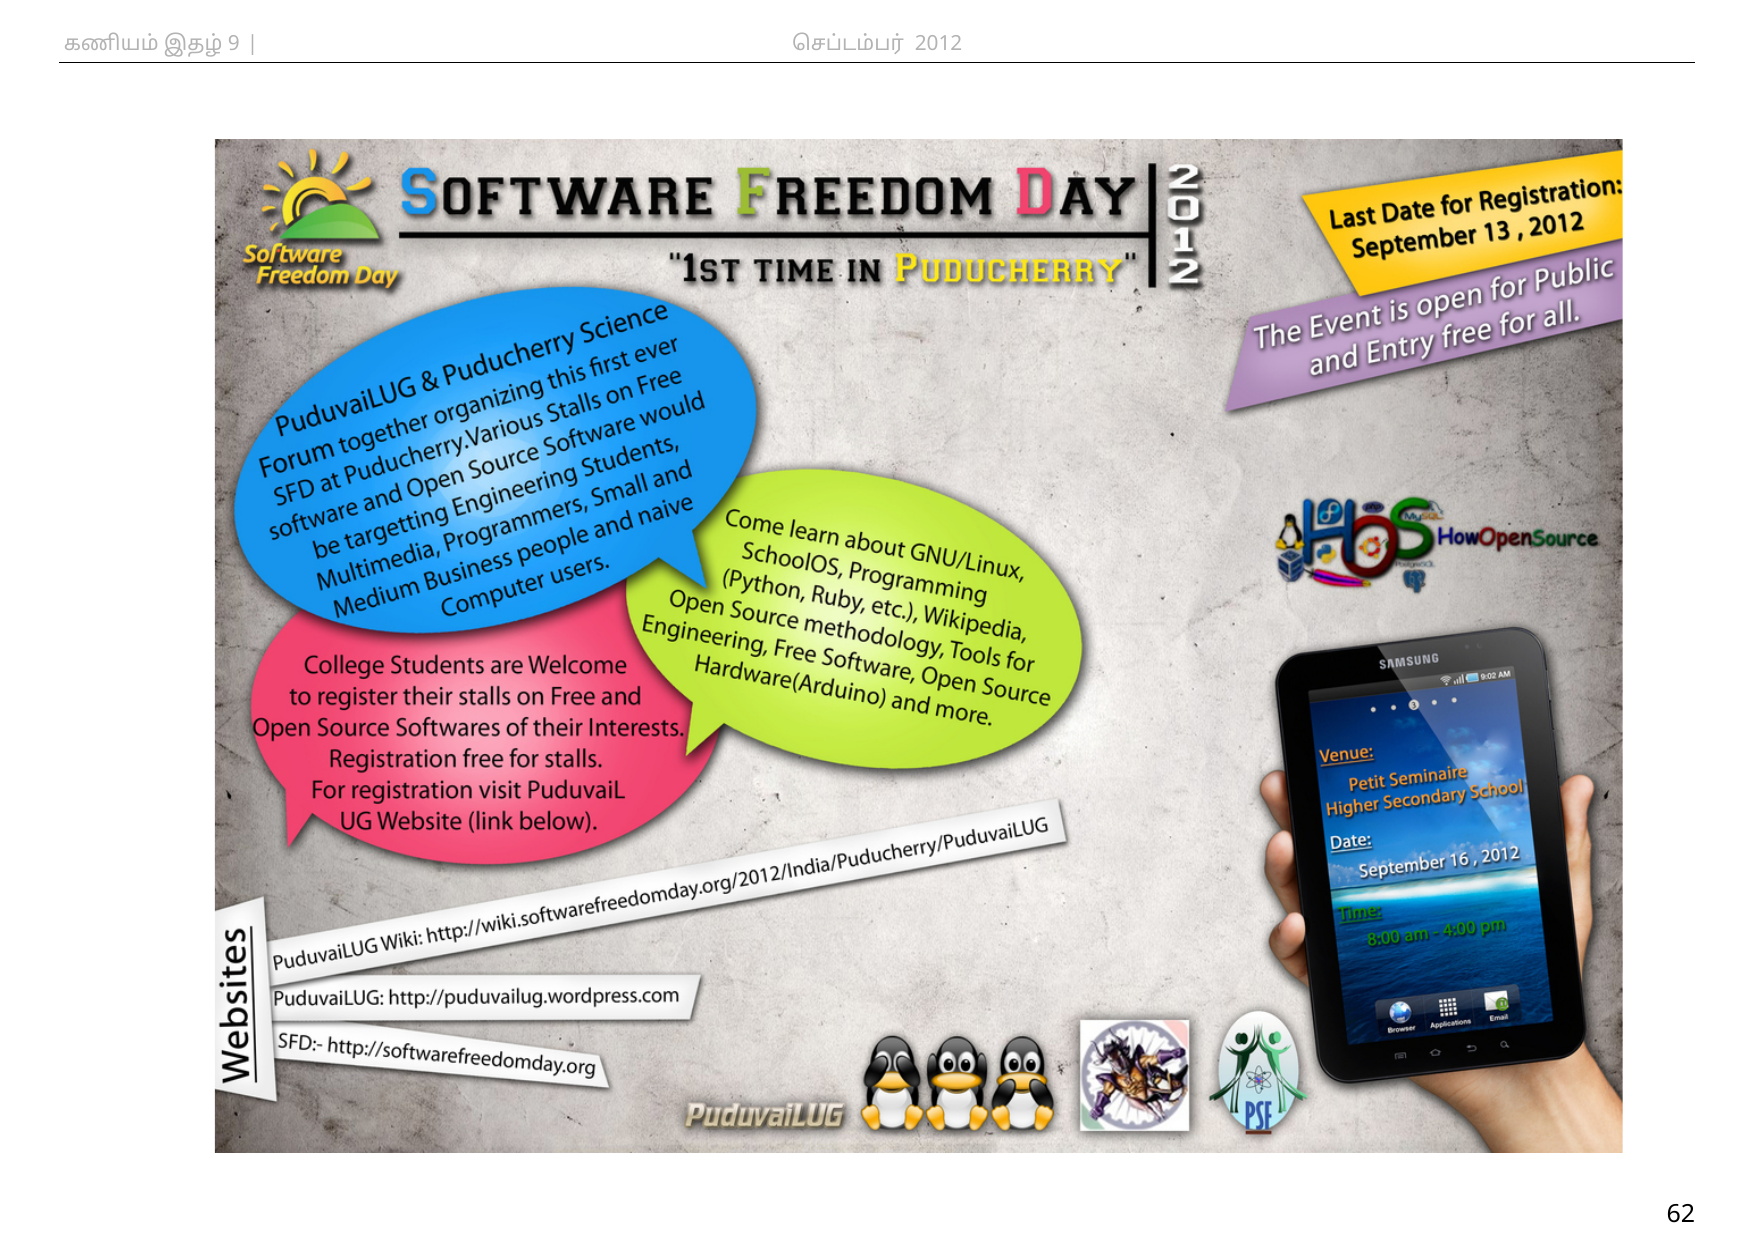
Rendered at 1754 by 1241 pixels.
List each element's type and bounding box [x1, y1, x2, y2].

picture [214, 139, 1623, 1153]
